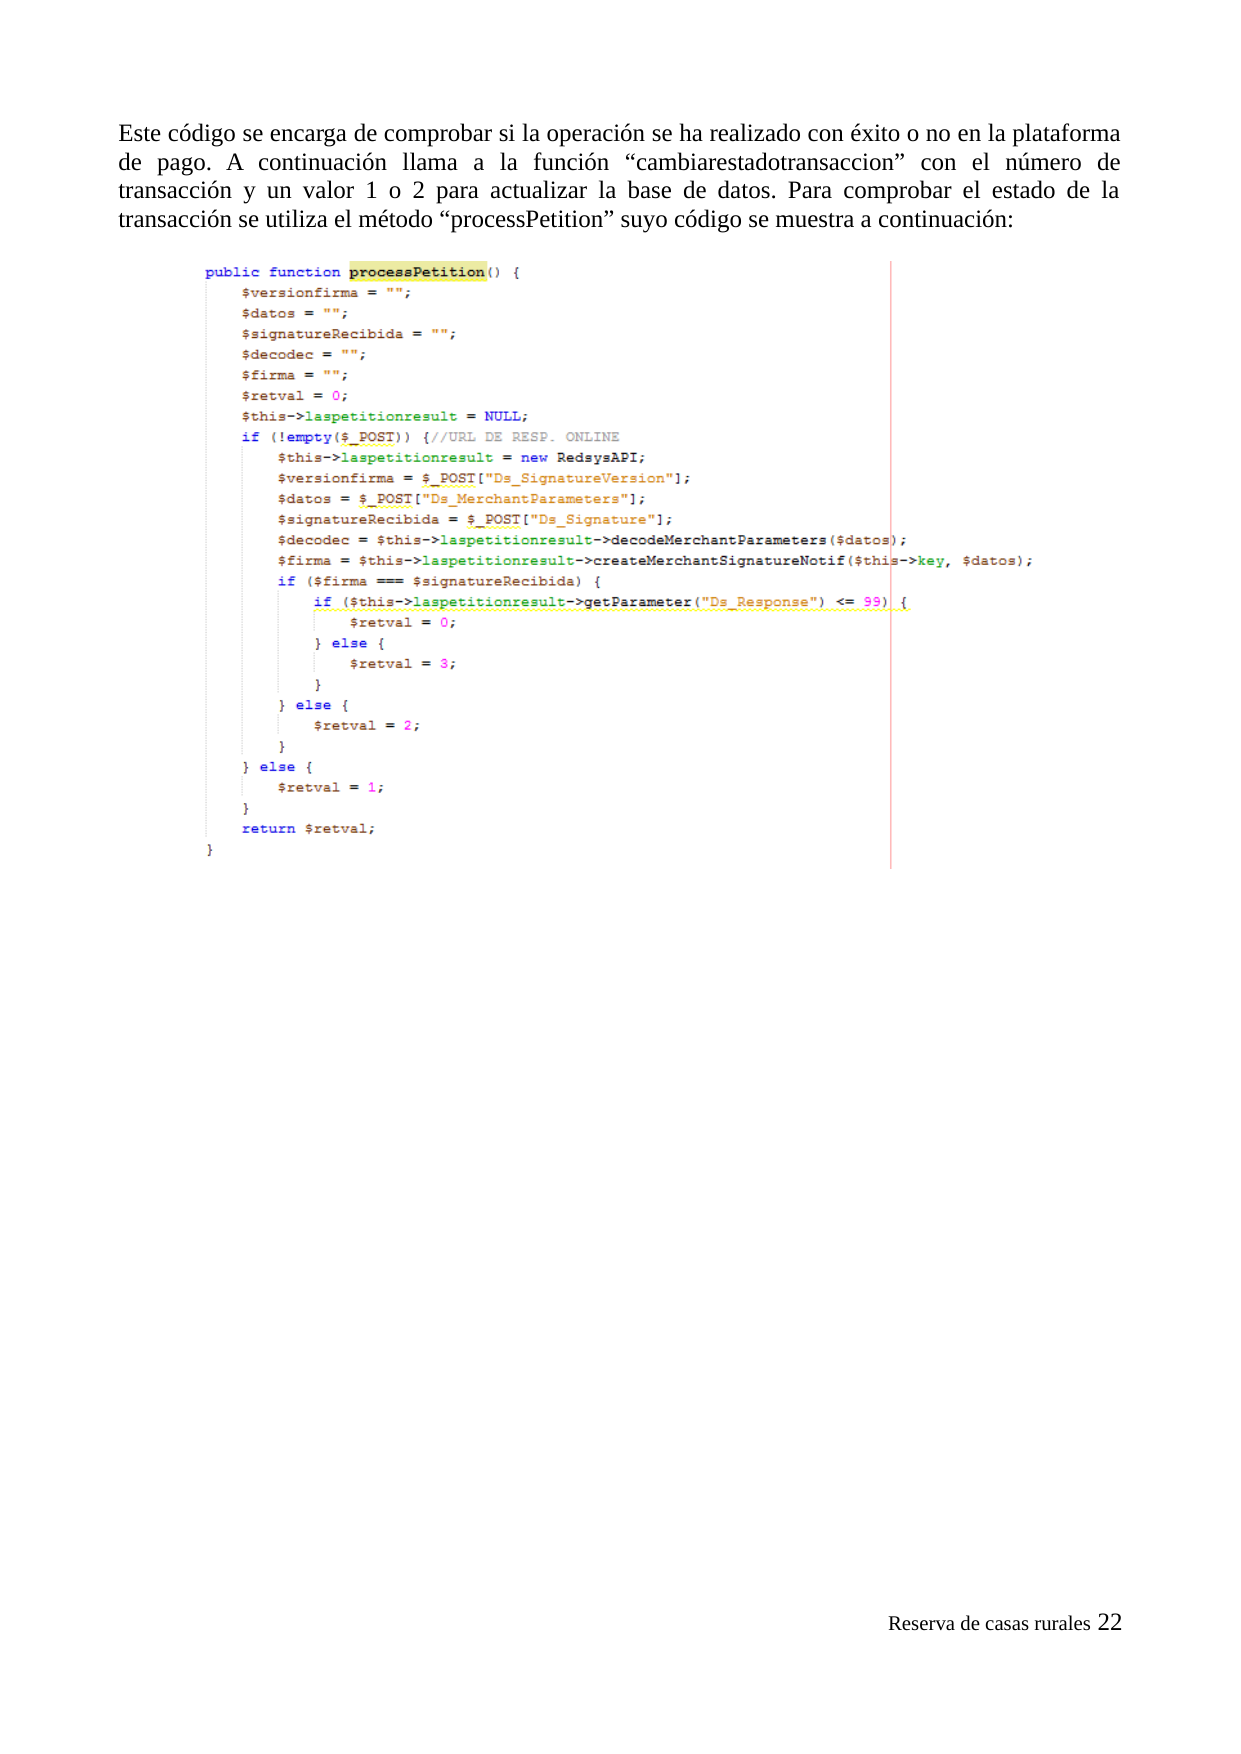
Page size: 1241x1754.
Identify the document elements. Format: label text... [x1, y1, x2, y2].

text Este código se encarga de comprobar si la operación se ha realizado con éxito o no en la plataforma de pago. A continuación llama a la función “cambiarestadotransaccion” con el número de transacción y un valor 1 o 2 para actualizar la base de datos. Para comprobar el estado de la transacción se utiliza el método “processPetition” suyo código se muestra a continuación: [118, 118, 1122, 233]
picture [194, 261, 1046, 869]
